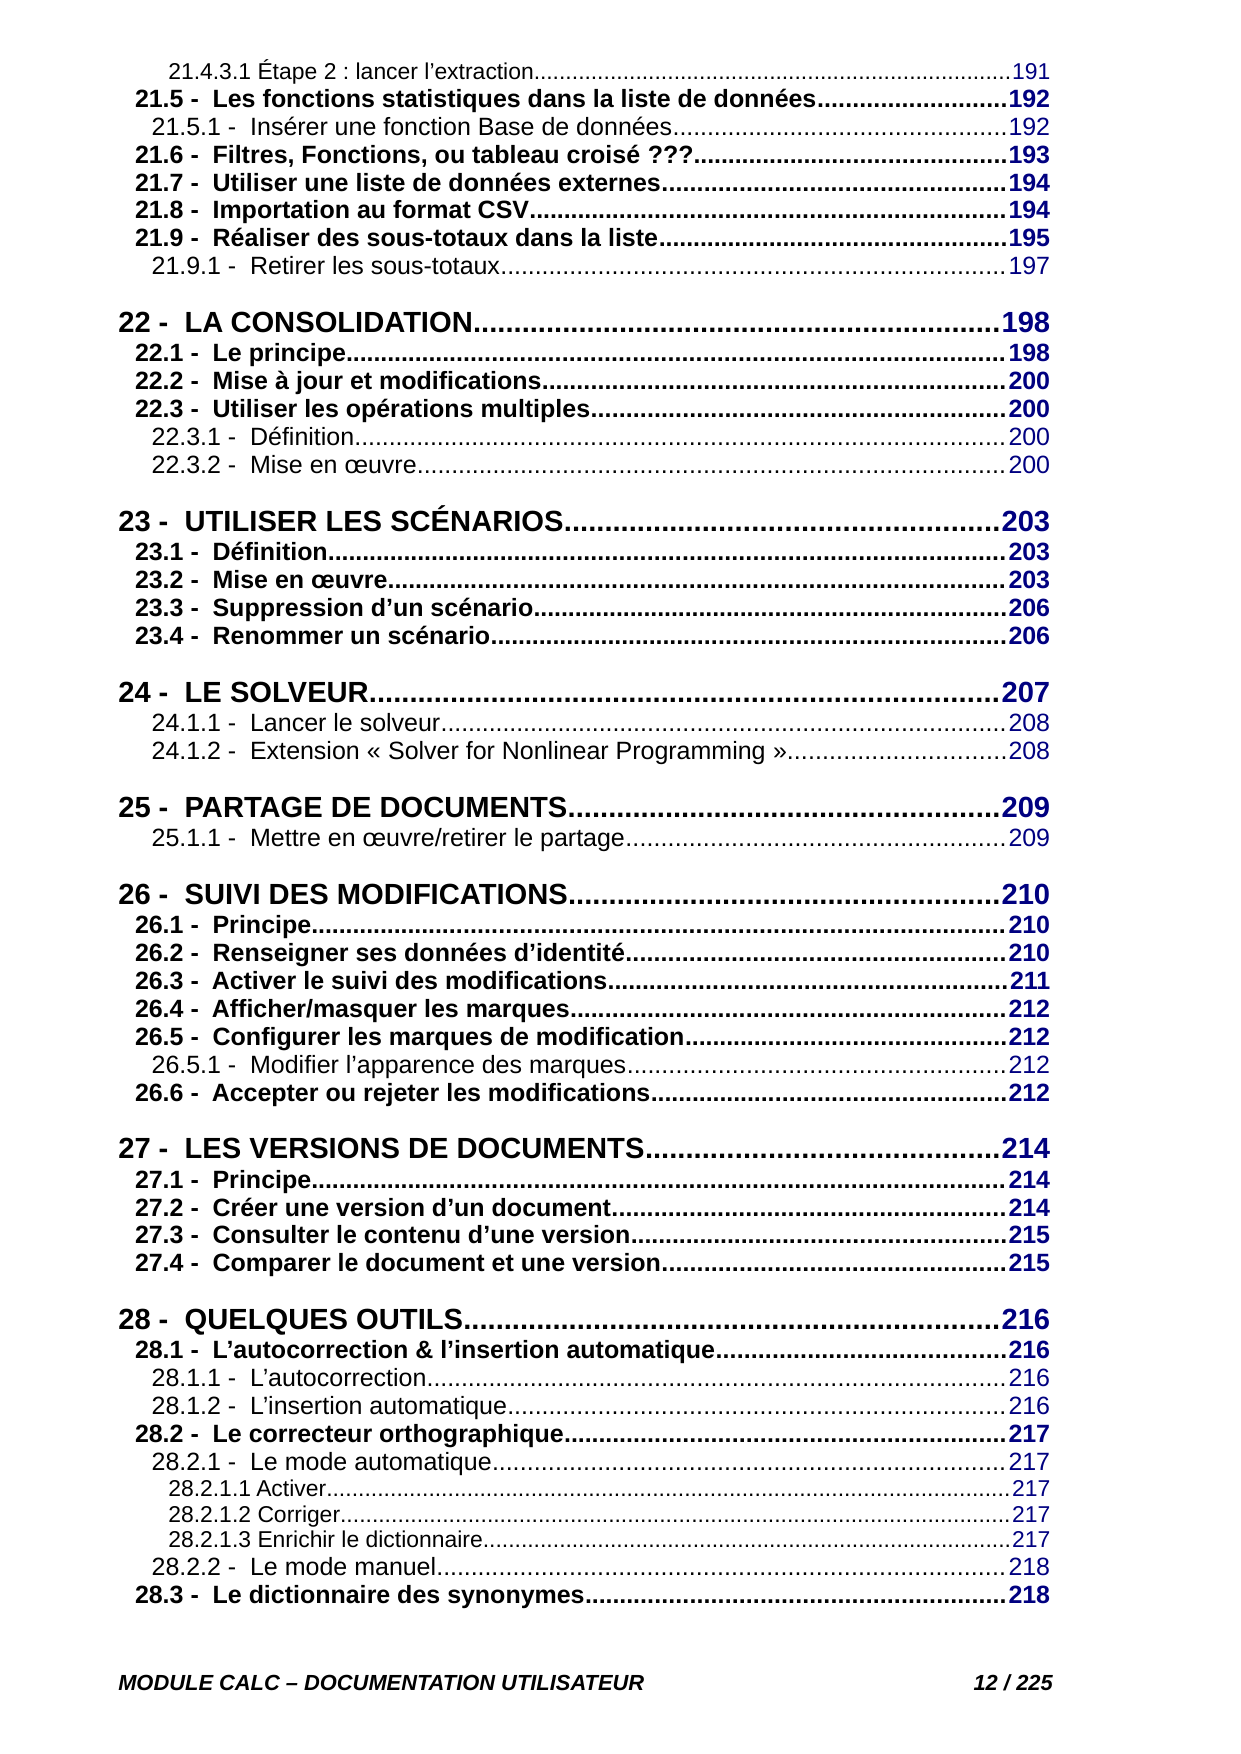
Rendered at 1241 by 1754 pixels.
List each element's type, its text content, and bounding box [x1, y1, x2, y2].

text 22.3 - Utiliser les opérations multiples 200 [135, 395, 1122, 423]
text 28.2.2 - Le mode manuel 218 [151, 1553, 1122, 1581]
text 26 - Suivi des modifications 210 [118, 878, 1122, 910]
text 26.5.1 - Modifier l’apparence des marques 212 [151, 1051, 1122, 1078]
text 27.2 - Créer une version d’un document 214 [135, 1193, 1122, 1221]
text 23.2 - Mise en œuvre 203 [135, 566, 1122, 594]
text 26.1 - Principe 210 [135, 911, 1122, 939]
text 28.2.1.1 Activer 217 [168, 1476, 1122, 1502]
text 23.1 - Définition 203 [135, 538, 1122, 566]
text 28.2.1 - Le mode automatique 217 [151, 1448, 1122, 1476]
text 24.1.2 - Extension « Solver for Nonlinear Programming » 208 [151, 737, 1122, 765]
text 28.1.1 - L’autocorrection 216 [151, 1364, 1122, 1392]
text 22.3.1 - Définition 200 [151, 423, 1122, 451]
text 22 - La consolidation 198 [118, 306, 1122, 339]
text 23.3 - Suppression d’un scénario 206 [135, 594, 1122, 622]
text 21.7 - Utiliser une liste de données externes 194 [135, 168, 1122, 196]
text 24.1.1 - Lancer le solveur 208 [151, 709, 1122, 737]
text 28.2.1.2 Corriger 217 [168, 1502, 1122, 1527]
text 26.6 - Accepter ou rejeter les modifications 212 [135, 1078, 1122, 1106]
text 27.1 - Principe 214 [135, 1166, 1122, 1193]
text 22.2 - Mise à jour et modifications 200 [135, 367, 1122, 395]
text 21.6 - Filtres, Fonctions, ou tableau croisé ??? 193 [135, 141, 1122, 168]
text 21.9.1 - Retirer les sous-totaux 197 [151, 252, 1122, 280]
text 28.1.2 - L’insertion automatique 216 [151, 1392, 1122, 1420]
text 27.4 - Comparer le document et une version 215 [135, 1249, 1122, 1277]
text 21.4.3.1 Étape 2 : lancer l’extraction 191 [168, 59, 1122, 85]
text 25 - Partage de documents 209 [118, 791, 1122, 823]
text 23.4 - Renommer un scénario 206 [135, 622, 1122, 650]
text 21.9 - Réaliser des sous-totaux dans la liste 195 [135, 224, 1122, 252]
text 26.2 - Renseigner ses données d’identité 210 [135, 939, 1122, 967]
text 26.3 - Activer le suivi des modifications 211 [135, 967, 1122, 995]
text 23 - Utiliser les scénarios 203 [118, 505, 1122, 537]
text 28.3 - Le dictionnaire des synonymes 218 [135, 1581, 1122, 1609]
text 24 - Le solveur 207 [118, 676, 1122, 708]
text 22.3.2 - Mise en œuvre 200 [151, 451, 1122, 479]
text 21.5 - Les fonctions statistiques dans la liste de données 192 [135, 85, 1122, 113]
text 28.2 - Le correcteur orthographique 217 [135, 1420, 1122, 1448]
text 27.3 - Consulter le contenu d’une version 215 [135, 1221, 1122, 1249]
text 22.1 - Le principe 198 [135, 339, 1122, 367]
text 28.2.1.3 Enrichir le dictionnaire 217 [168, 1527, 1122, 1553]
text 21.5.1 - Insérer une fonction Base de données 192 [151, 113, 1122, 141]
text 26.5 - Configurer les marques de modification 212 [135, 1023, 1122, 1051]
text 28.1 - L’autocorrection & l’insertion automatique 216 [135, 1336, 1122, 1364]
text 27 - Les versions de documents 214 [118, 1132, 1122, 1165]
text 21.8 - Importation au format CSV 194 [135, 196, 1122, 224]
text 28 - Quelques outils 216 [118, 1303, 1122, 1336]
text 25.1.1 - Mettre en œuvre/retirer le partage 209 [151, 824, 1122, 852]
text 26.4 - Afficher/masquer les marques 212 [135, 995, 1122, 1023]
